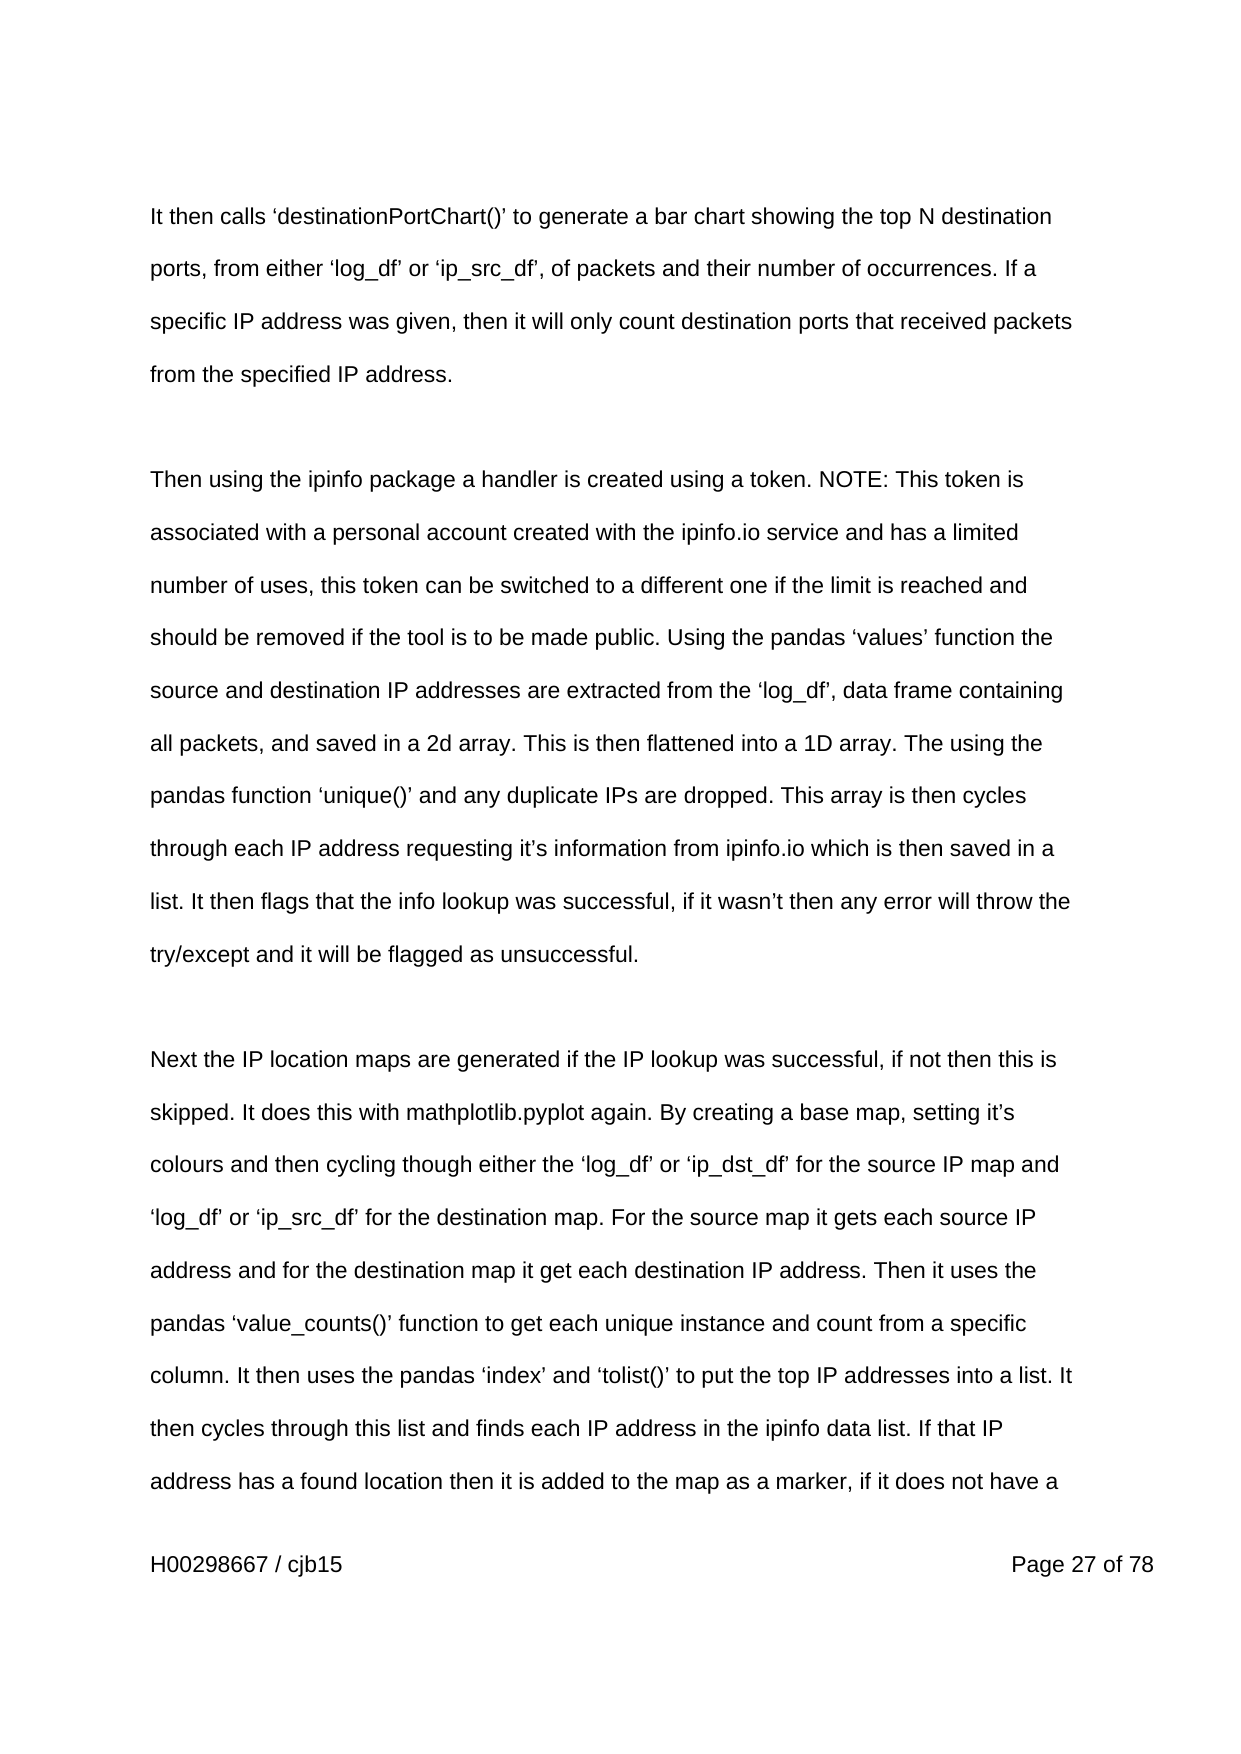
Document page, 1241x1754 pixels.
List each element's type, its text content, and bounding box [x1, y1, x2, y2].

text Next the IP location maps are generated if the IP lookup was successful, if not then this is skipped. It does this with mathplotlib.pyplot again. By creating a base map, setting it’s colours and then cycling though either the ‘log_df’ or ‘ip_dst_df’ for the source IP map and ‘log_df’ or ‘ip_src_df’ for the destination map. For the source map it gets each source IP address and for the destination map it get each destination IP address. Then it uses the pandas ‘value_counts()’ function to get each unique instance and count from a specific column. It then uses the pandas ‘index’ and ‘tolist()’ to put the top IP addresses into a list. It then cycles through this list and finds each IP address in the ipinfo data list. If that IP address has a found location then it is added to the map as a marker, if it does not have a [150, 1046, 1090, 1494]
text Then using the ipinfo package a handler is created using a token. NOTE: This token is associated with a personal account created with the ipinfo.io service and has a limited number of uses, this token can be switched to a different one if the limit is reached and should be removed if the tool is to be made public. Using the pandas ‘values’ function the source and destination IP addresses are extracted from the ‘log_df’, data frame containing all packets, and saved in a 2d array. This is then flattened into a 1D array. The using the pandas function ‘unique()’ and any duplicate IPs are dropped. This array is then cycles through each IP address requesting it’s information from ipinfo.io which is then saved in a list. It then flags that the info lookup was successful, if it wasn’t then any error will throw the try/except and it will be flagged as unsuccessful. [150, 466, 1090, 967]
text It then calls ‘destinationPortChart()’ to generate a bar chart showing the top N destination ports, from either ‘log_df’ or ‘ip_src_df’, of packets and their number of occurrences. If a specific IP address was given, then it will only count destination ports that received packets from the specified IP address. [150, 203, 1090, 387]
